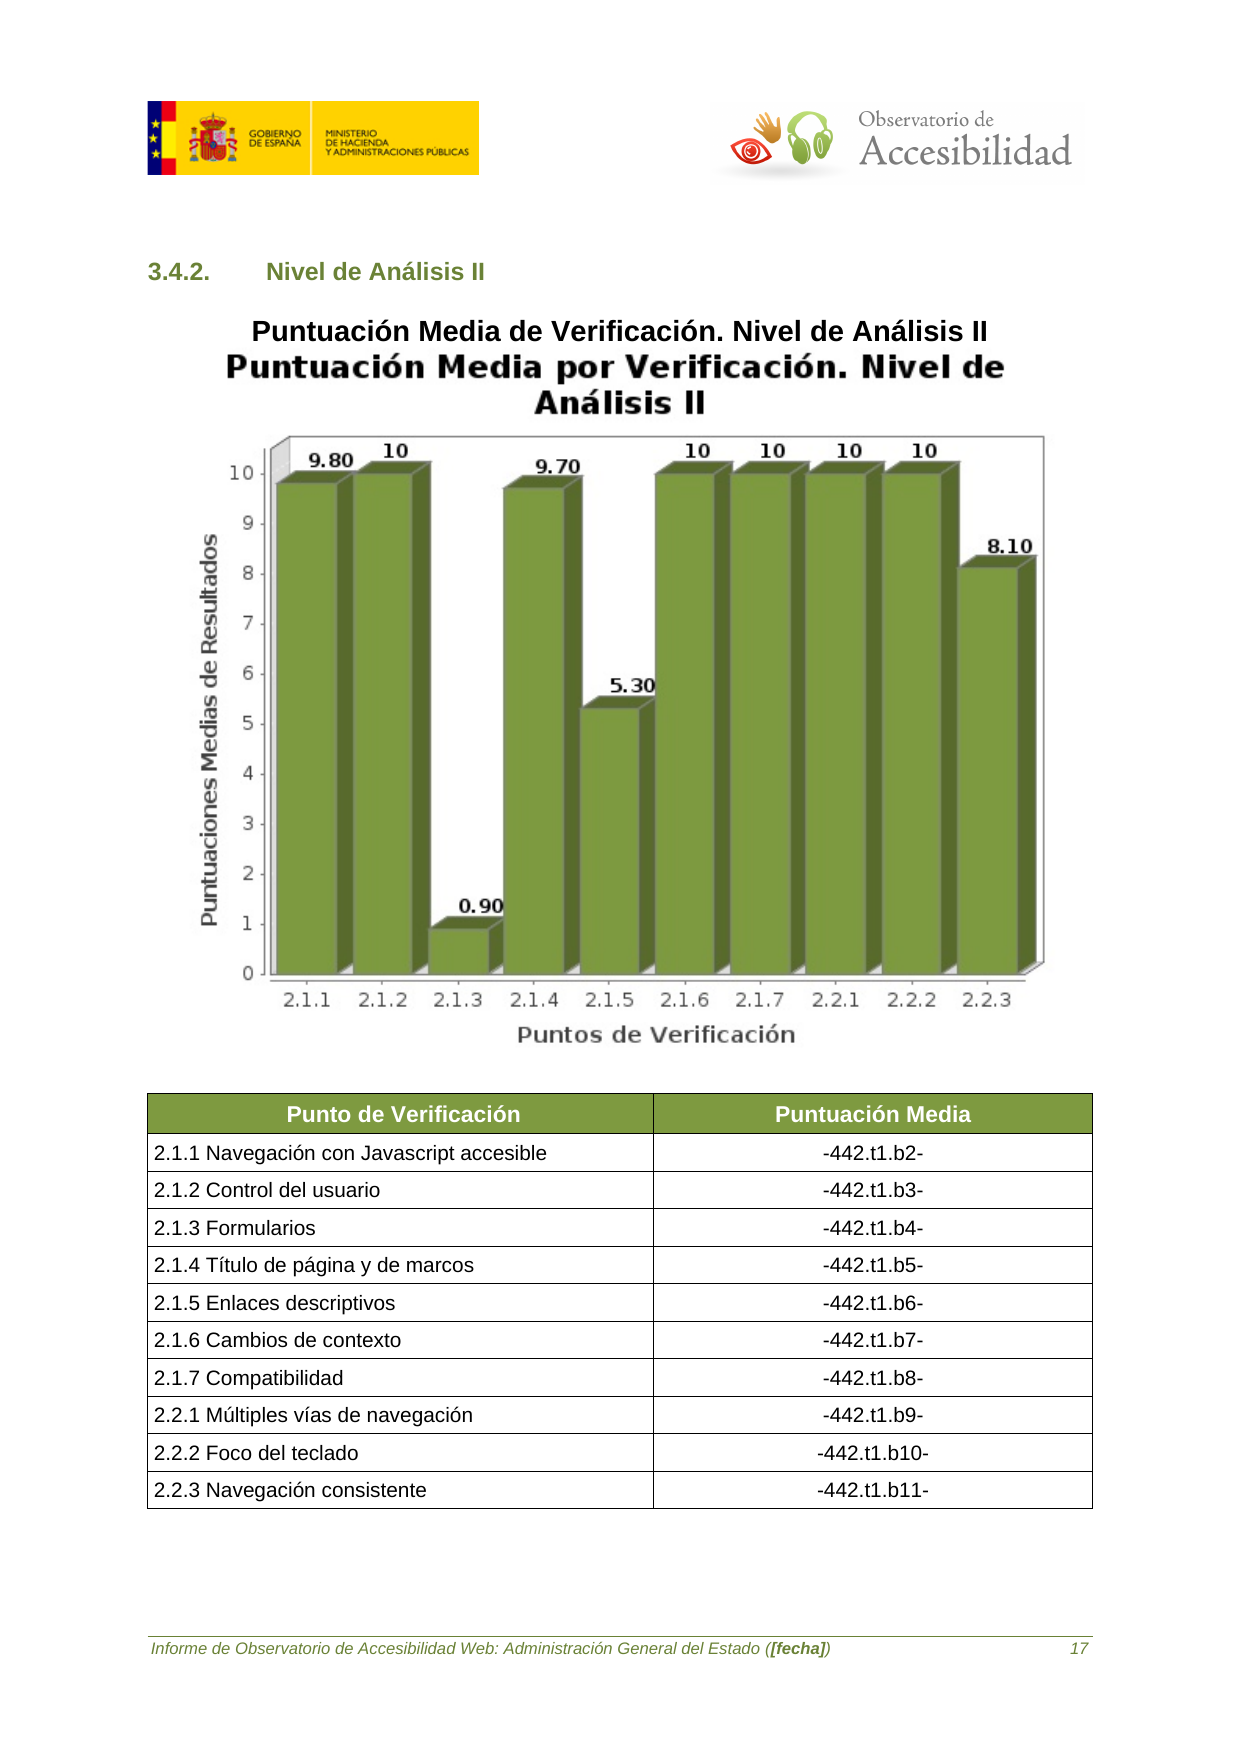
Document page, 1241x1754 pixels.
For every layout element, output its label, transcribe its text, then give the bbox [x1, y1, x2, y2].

table_cell -442.t1.b4- [654, 1209, 1092, 1246]
table_cell -442.t1.b5- [654, 1247, 1092, 1283]
table_cell 2.1.6 Cambios de contexto [148, 1322, 653, 1358]
table_cell -442.t1.b9- [654, 1397, 1092, 1433]
table_cell -442.t1.b11- [654, 1472, 1092, 1508]
table_cell -442.t1.b7- [654, 1322, 1092, 1358]
picture [147, 101, 479, 175]
table_cell 2.1.4 Título de página y de marcos [148, 1247, 653, 1283]
table_cell 2.2.3 Navegación consistente [148, 1472, 653, 1508]
table_cell -442.t1.b8- [654, 1359, 1092, 1396]
table_cell 2.1.7 Compatibilidad [148, 1359, 653, 1396]
table_cell -442.t1.b3- [654, 1172, 1092, 1208]
table_header Puntuación Media [654, 1094, 1092, 1133]
table_header Punto de Verificación [148, 1094, 653, 1133]
picture [178, 347, 1062, 1057]
table_cell 2.2.2 Foco del teclado [148, 1434, 653, 1471]
table_cell -442.t1.b10- [654, 1434, 1092, 1471]
table_cell 2.1.5 Enlaces descriptivos [148, 1284, 653, 1321]
table_cell -442.t1.b6- [654, 1284, 1092, 1321]
table_cell 2.1.2 Control del usuario [148, 1172, 653, 1208]
table_cell 2.1.1 Navegación con Javascript accesible [148, 1134, 653, 1171]
table_cell 2.1.3 Formularios [148, 1209, 653, 1246]
subtitle Nivel de Análisis II [148, 257, 1092, 286]
table_cell 2.2.1 Múltiples vías de navegación [148, 1397, 653, 1433]
text Puntuación Media de Verificación. Nivel de Análisis II [148, 314, 1092, 347]
picture [710, 102, 1086, 185]
table_cell -442.t1.b2- [654, 1134, 1092, 1171]
